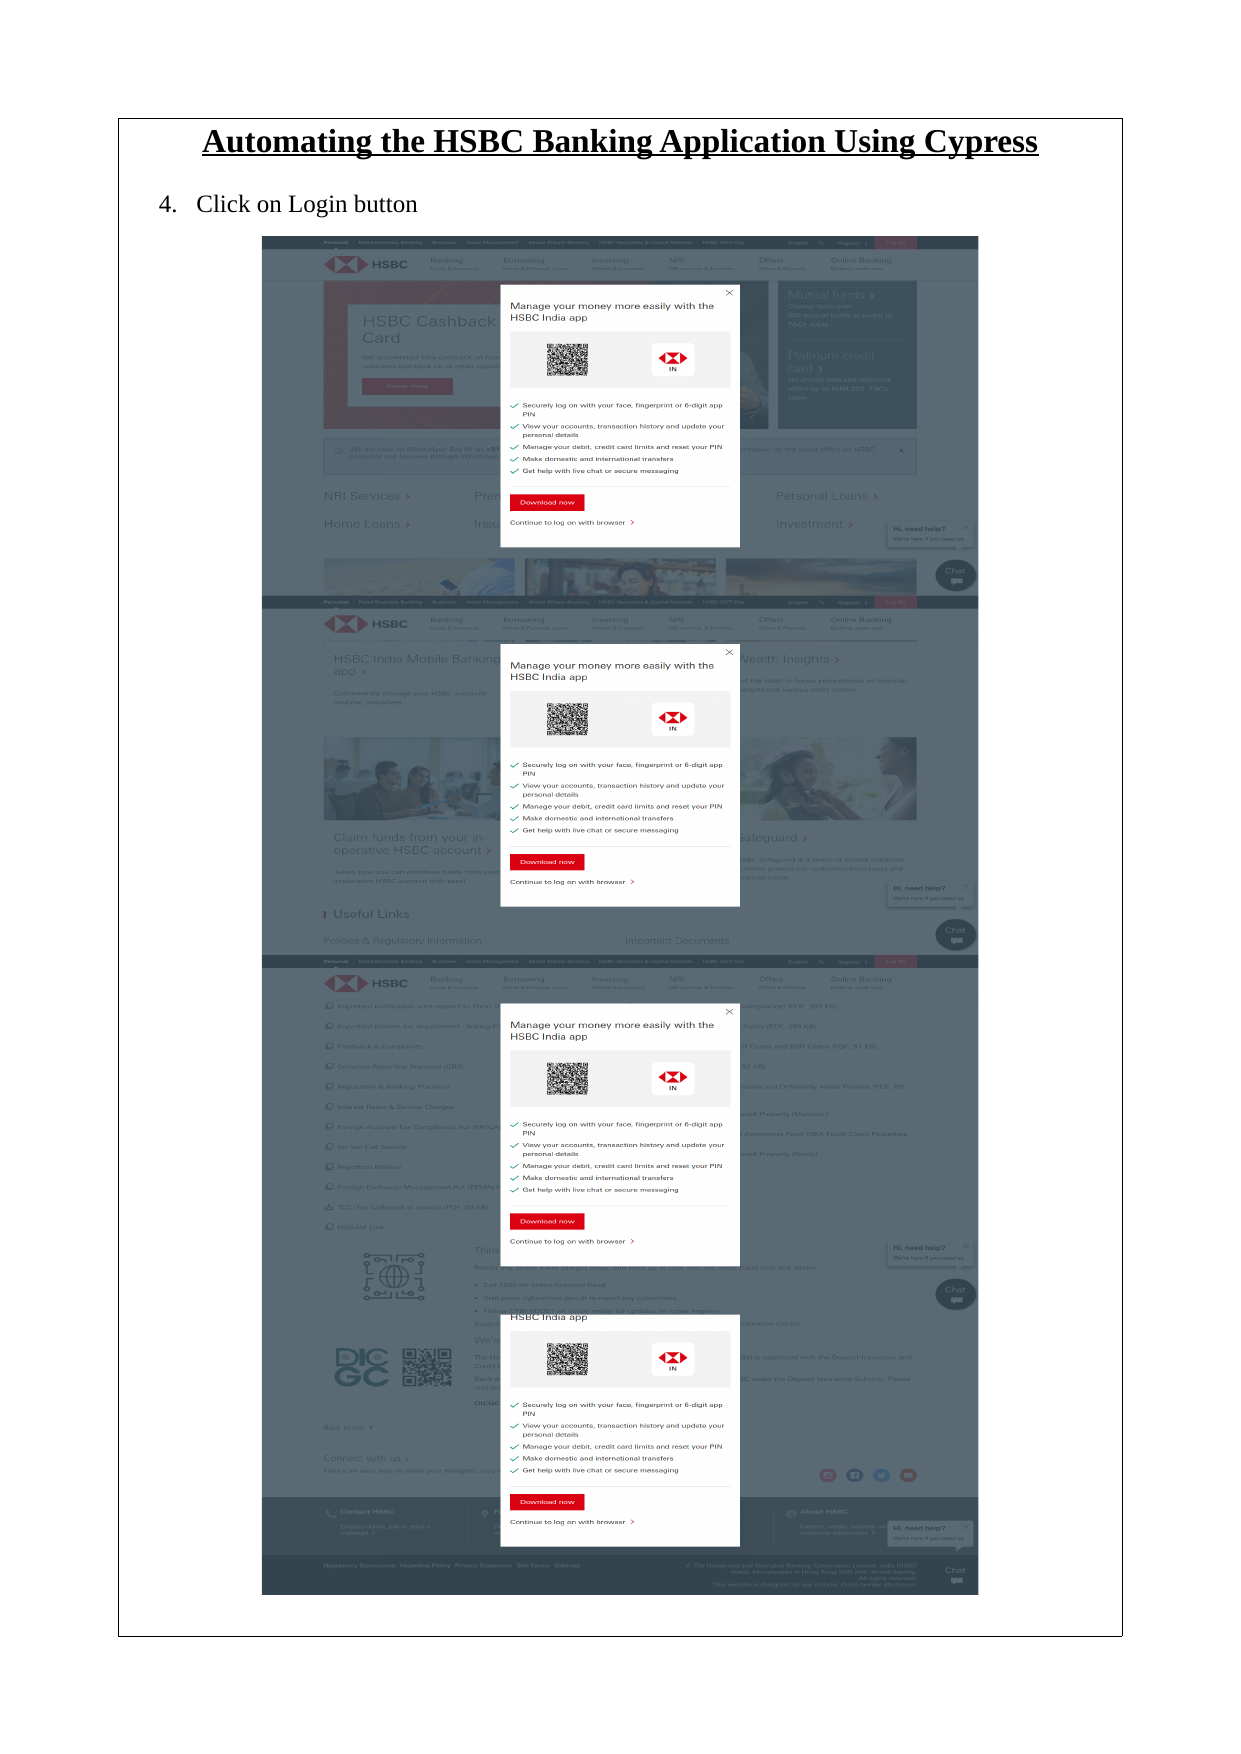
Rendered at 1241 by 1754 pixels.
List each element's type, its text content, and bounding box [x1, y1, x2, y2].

list Click on Login button [159, 189, 1119, 218]
picture [261, 236, 979, 1595]
